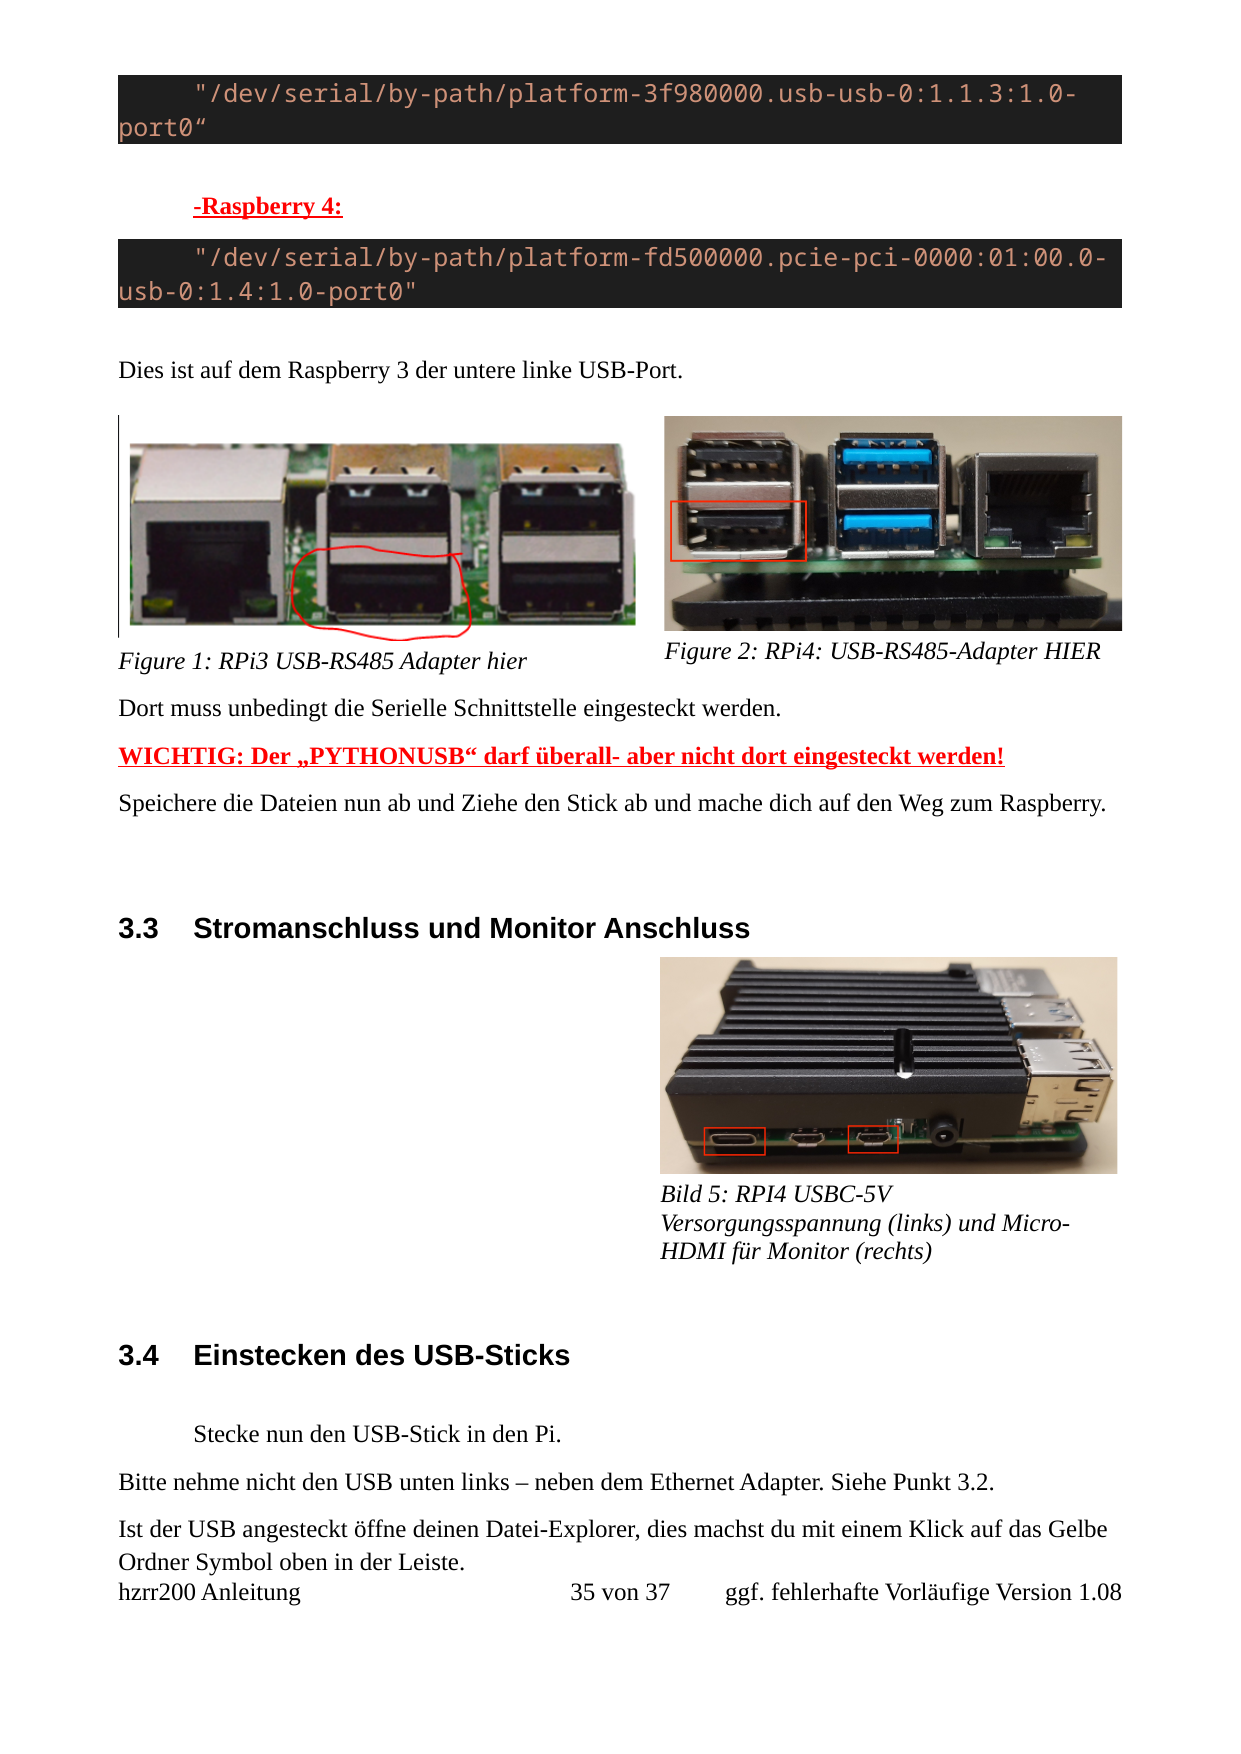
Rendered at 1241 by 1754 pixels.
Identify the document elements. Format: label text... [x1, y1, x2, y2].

text Bitte nehme nicht den USB unten links – neben dem Ethernet Adapter. Siehe Punkt 3.2. [118, 1467, 1122, 1495]
text Figure 1: RPi3 USB-RS485 Adapter hier [118, 641, 640, 674]
text "/dev/serial/by-path/platform-3f980000.usb-usb-0:1.1.3:1.0-port0“ [118, 75, 1122, 144]
text Stecke nun den USB-Stick in den Pi. [193, 1419, 1122, 1448]
subtitle Stromanschluss und Monitor Anschluss [118, 911, 1122, 945]
picture [118, 415, 641, 641]
picture [660, 957, 1118, 1174]
text Ist der USB angesteckt öffne deinen Datei-Explorer, dies machst du mit einem Klick auf das Gelbe Ordner Symbol oben in der Leiste. [118, 1514, 1122, 1576]
text -Raspberry 4: [118, 191, 1122, 220]
picture [664, 416, 1123, 631]
text WICHTIG: Der „PYTHONUSB“ darf überall- aber nicht dort eingesteckt werden! [118, 741, 1122, 770]
subtitle Einstecken des USB-Sticks [118, 1338, 1122, 1371]
text Bild 5: RPI4 USBC-5V Versorgungsspannung (links) und Micro-HDMI für Monitor (rechts) [660, 1174, 1117, 1265]
text Dies ist auf dem Raspberry 3 der untere linke USB-Port. [118, 355, 1122, 384]
text Dort muss unbedingt die Serielle Schnittstelle eingesteckt werden. [118, 693, 1122, 722]
text Figure 2: RPi4: USB-RS485-Adapter HIER [664, 631, 1122, 664]
text "/dev/serial/by-path/platform-fd500000.pcie-pci-0000:01:00.0-usb-0:1.4:1.0-port0" [118, 239, 1122, 308]
text Speichere die Dateien nun ab und Ziehe den Stick ab und mache dich auf den Weg zum Raspberry. [118, 788, 1122, 817]
